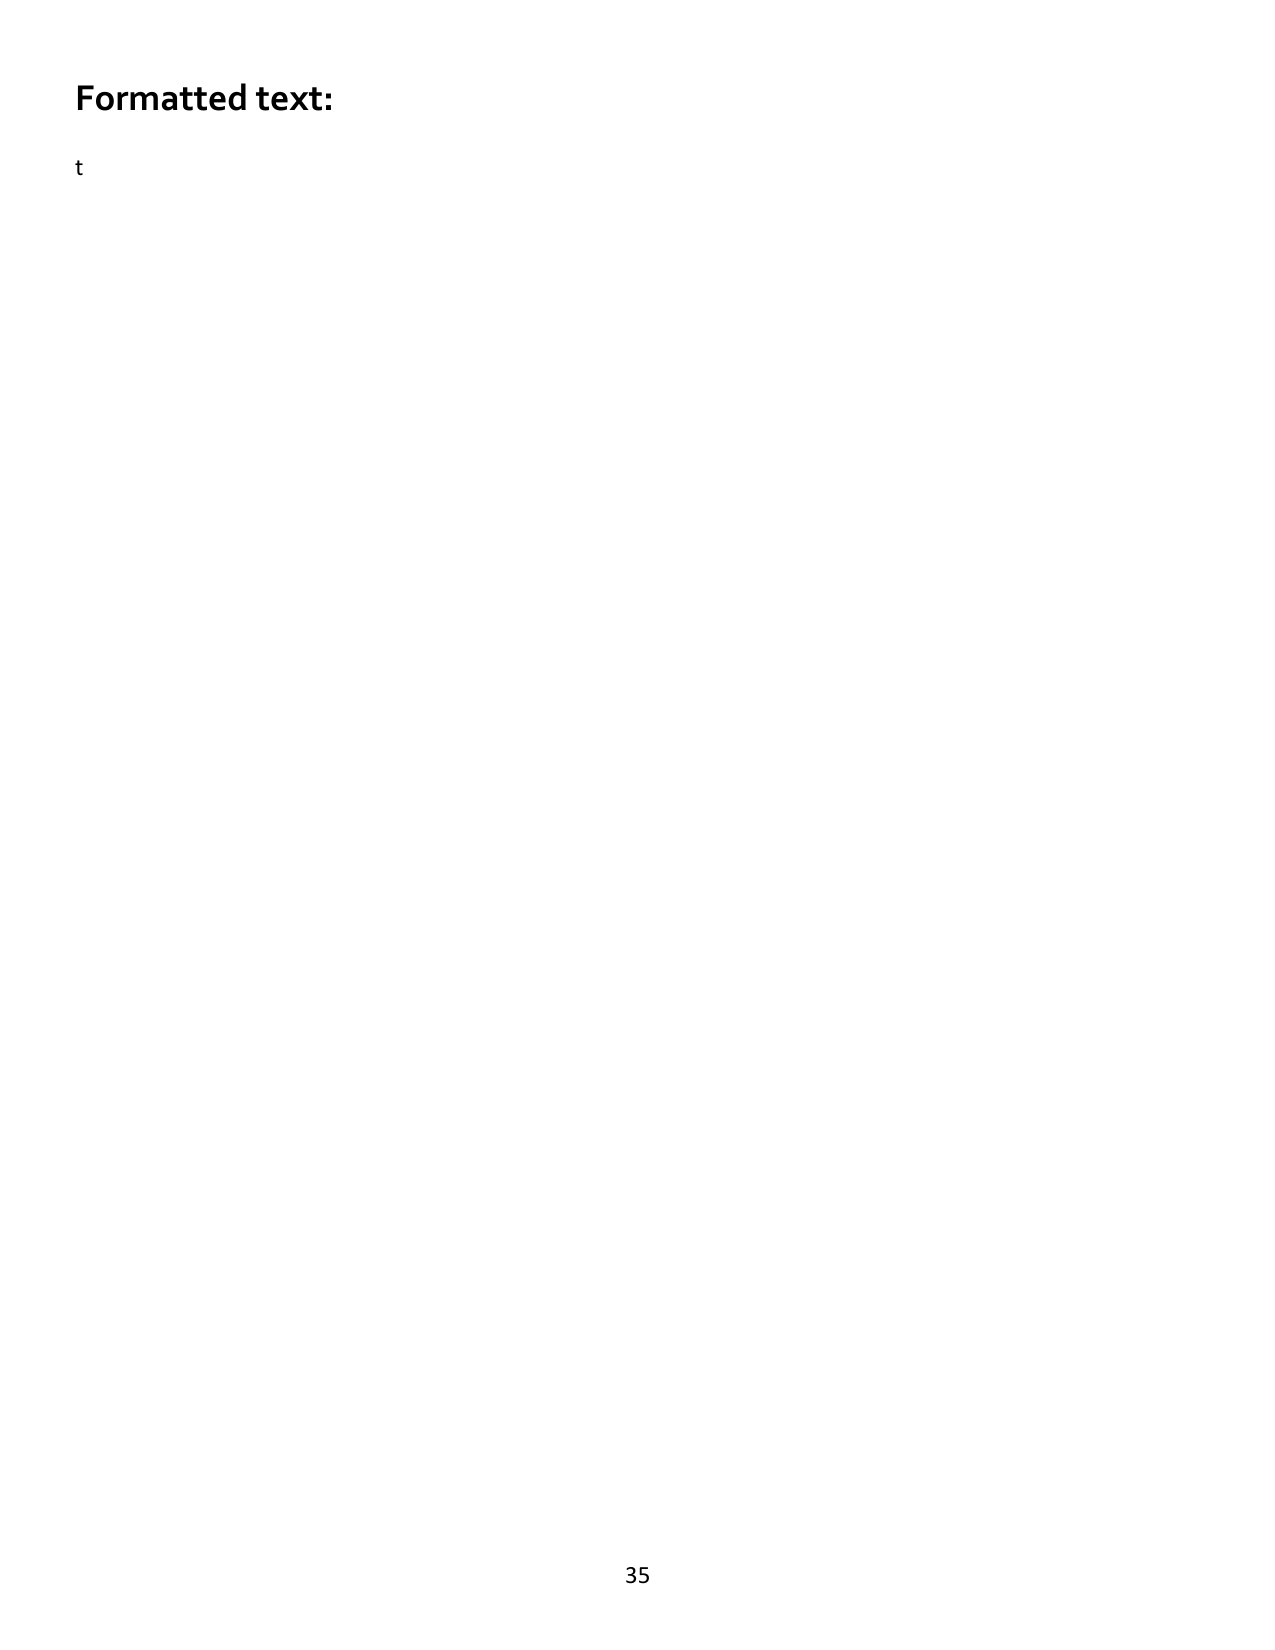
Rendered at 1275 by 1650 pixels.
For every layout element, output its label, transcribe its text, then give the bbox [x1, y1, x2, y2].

subtitle Formatted text: [75, 75, 1200, 120]
text t [75, 151, 1200, 181]
